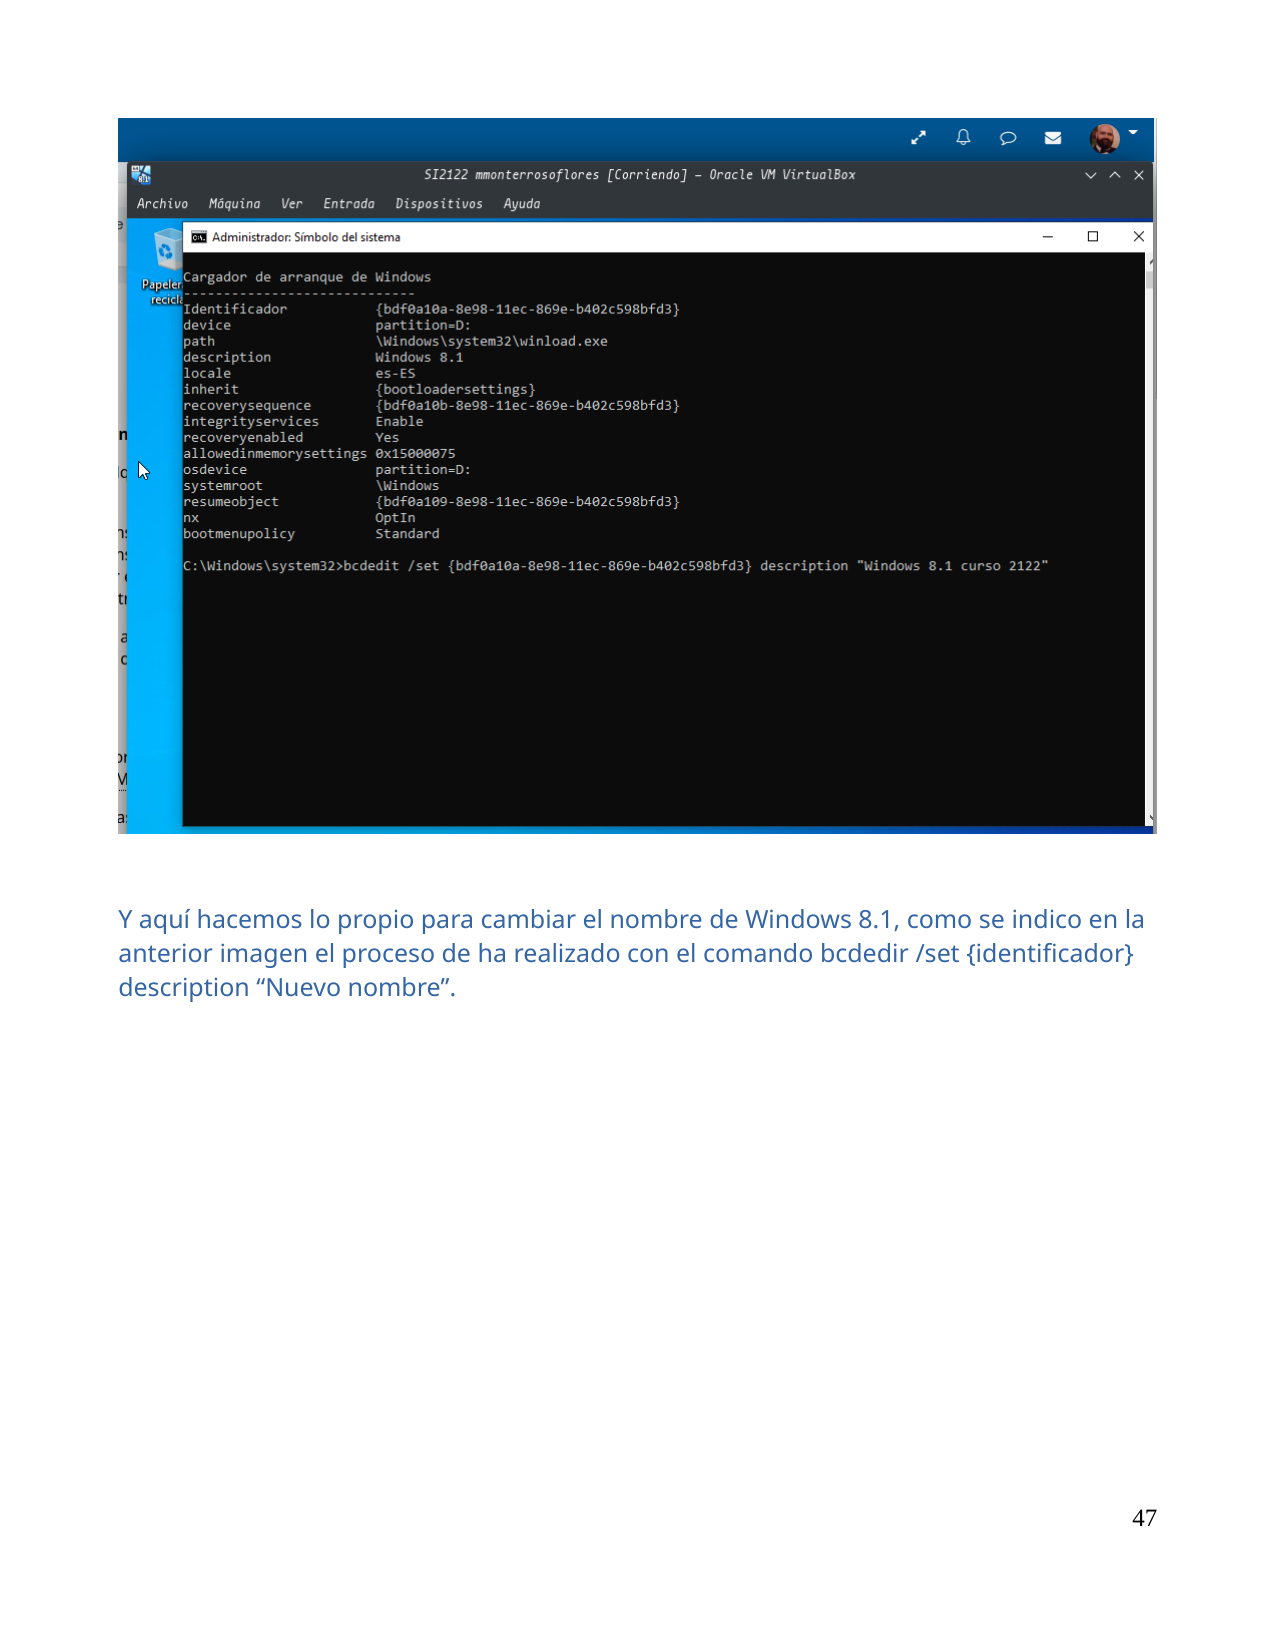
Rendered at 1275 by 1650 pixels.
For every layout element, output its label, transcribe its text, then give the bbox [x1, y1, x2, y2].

text Y aquí hacemos lo propio para cambiar el nombre de Windows 8.1, como se indico en la anterior imagen el proceso de ha realizado con el comando bcdedir /set {identificador} description “Nuevo nombre”. [118, 901, 1157, 1003]
picture [139, 464, 148, 478]
table_header [118, 834, 1157, 867]
picture [118, 118, 1157, 834]
picture [152, 298, 164, 303]
